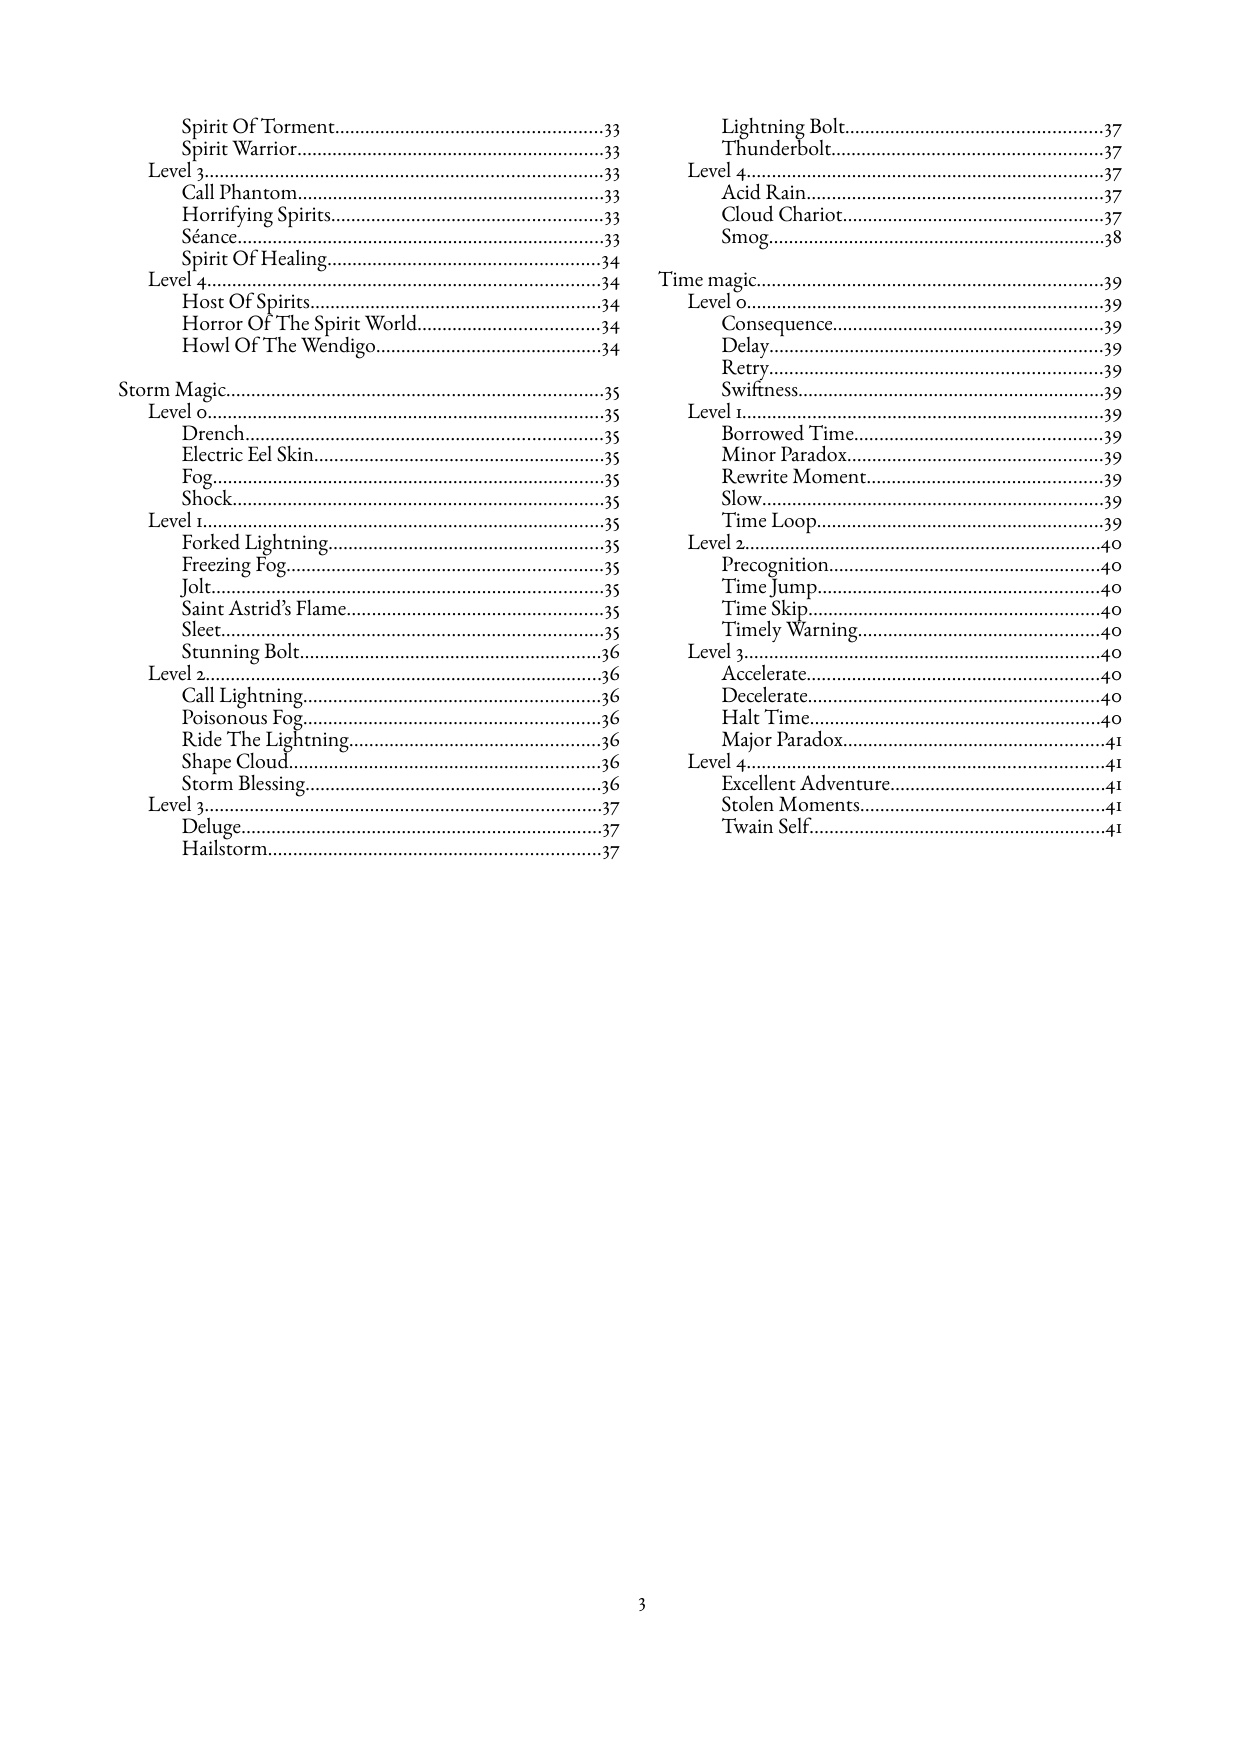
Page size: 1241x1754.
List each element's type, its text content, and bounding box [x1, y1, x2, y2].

text Storm Blessing 36 [177, 774, 620, 796]
text Shape Cloud 36 [177, 752, 620, 774]
text Decelerate 40 [717, 687, 1122, 709]
text Minor Paradox 39 [717, 446, 1122, 468]
text Borrowed Time 39 [717, 424, 1122, 446]
text Level 4 37 [687, 162, 1122, 184]
text Twain Self 41 [717, 818, 1122, 840]
text Accelerate 40 [717, 665, 1122, 687]
text Séance 33 [177, 227, 620, 249]
text Cloud Chariot 37 [717, 206, 1122, 227]
text Acid Rain 37 [717, 184, 1122, 206]
text Sleet 35 [177, 621, 620, 643]
text Call Phantom 33 [177, 184, 620, 206]
text Level 4 34 [148, 271, 620, 293]
text Level 2 40 [687, 534, 1122, 556]
text Host Of Spirits 34 [177, 293, 620, 315]
text Level 0 35 [148, 402, 620, 424]
text Drench 35 [177, 424, 620, 446]
text Delay 39 [717, 337, 1122, 359]
text Time Loop 39 [717, 512, 1122, 534]
text Halt Time 40 [717, 709, 1122, 731]
text Level 2 36 [148, 665, 620, 687]
text Stunning Bolt 36 [177, 643, 620, 665]
text Level 3 40 [687, 643, 1122, 665]
text Timely Warning 40 [717, 621, 1122, 643]
text Consequence 39 [717, 315, 1122, 337]
text Jolt 35 [177, 577, 620, 599]
text Howl Of The Wendigo 34 [177, 337, 620, 359]
text Spirit Warrior 33 [177, 140, 620, 162]
text Horrifying Spirits 33 [177, 206, 620, 227]
text Call Lightning 36 [177, 687, 620, 709]
text Poisonous Fog 36 [177, 709, 620, 731]
text Ride The Lightning 36 [177, 731, 620, 752]
text Stolen Moments 41 [717, 796, 1122, 818]
text Saint Astrid’s Flame 35 [177, 599, 620, 621]
text Major Paradox 41 [717, 731, 1122, 752]
text Time Jump 40 [717, 577, 1122, 599]
text Spirit Of Torment 33 [177, 118, 620, 140]
text Time magic 39 [658, 261, 1122, 293]
text Excellent Adventure 41 [717, 774, 1122, 796]
text Level 1 35 [148, 512, 620, 534]
text Level 3 37 [148, 796, 620, 818]
text Level 4 41 [687, 752, 1122, 774]
text Precognition 40 [717, 556, 1122, 577]
text Time Skip 40 [717, 599, 1122, 621]
text Level 3 33 [148, 162, 620, 184]
text Deluge 37 [177, 818, 620, 840]
text Level 1 39 [687, 402, 1122, 424]
text Lightning Bolt 37 [717, 118, 1122, 140]
text Shock 35 [177, 490, 620, 512]
text Slow 39 [717, 490, 1122, 512]
text Electric Eel Skin 35 [177, 446, 620, 468]
text Storm Magic 35 [118, 371, 620, 402]
text Forked Lightning 35 [177, 534, 620, 556]
text Thunderbolt 37 [717, 140, 1122, 162]
text Level 0 39 [687, 293, 1122, 315]
text Freezing Fog 35 [177, 556, 620, 577]
text Spirit Of Healing 34 [177, 249, 620, 271]
text Retry 39 [717, 359, 1122, 381]
text Rewrite Moment 39 [717, 468, 1122, 490]
text Hailstorm 37 [177, 840, 620, 862]
text Swiftness 39 [717, 381, 1122, 402]
text Fog 35 [177, 468, 620, 490]
text Horror Of The Spirit World 34 [177, 315, 620, 337]
text Smog 38 [717, 227, 1122, 249]
